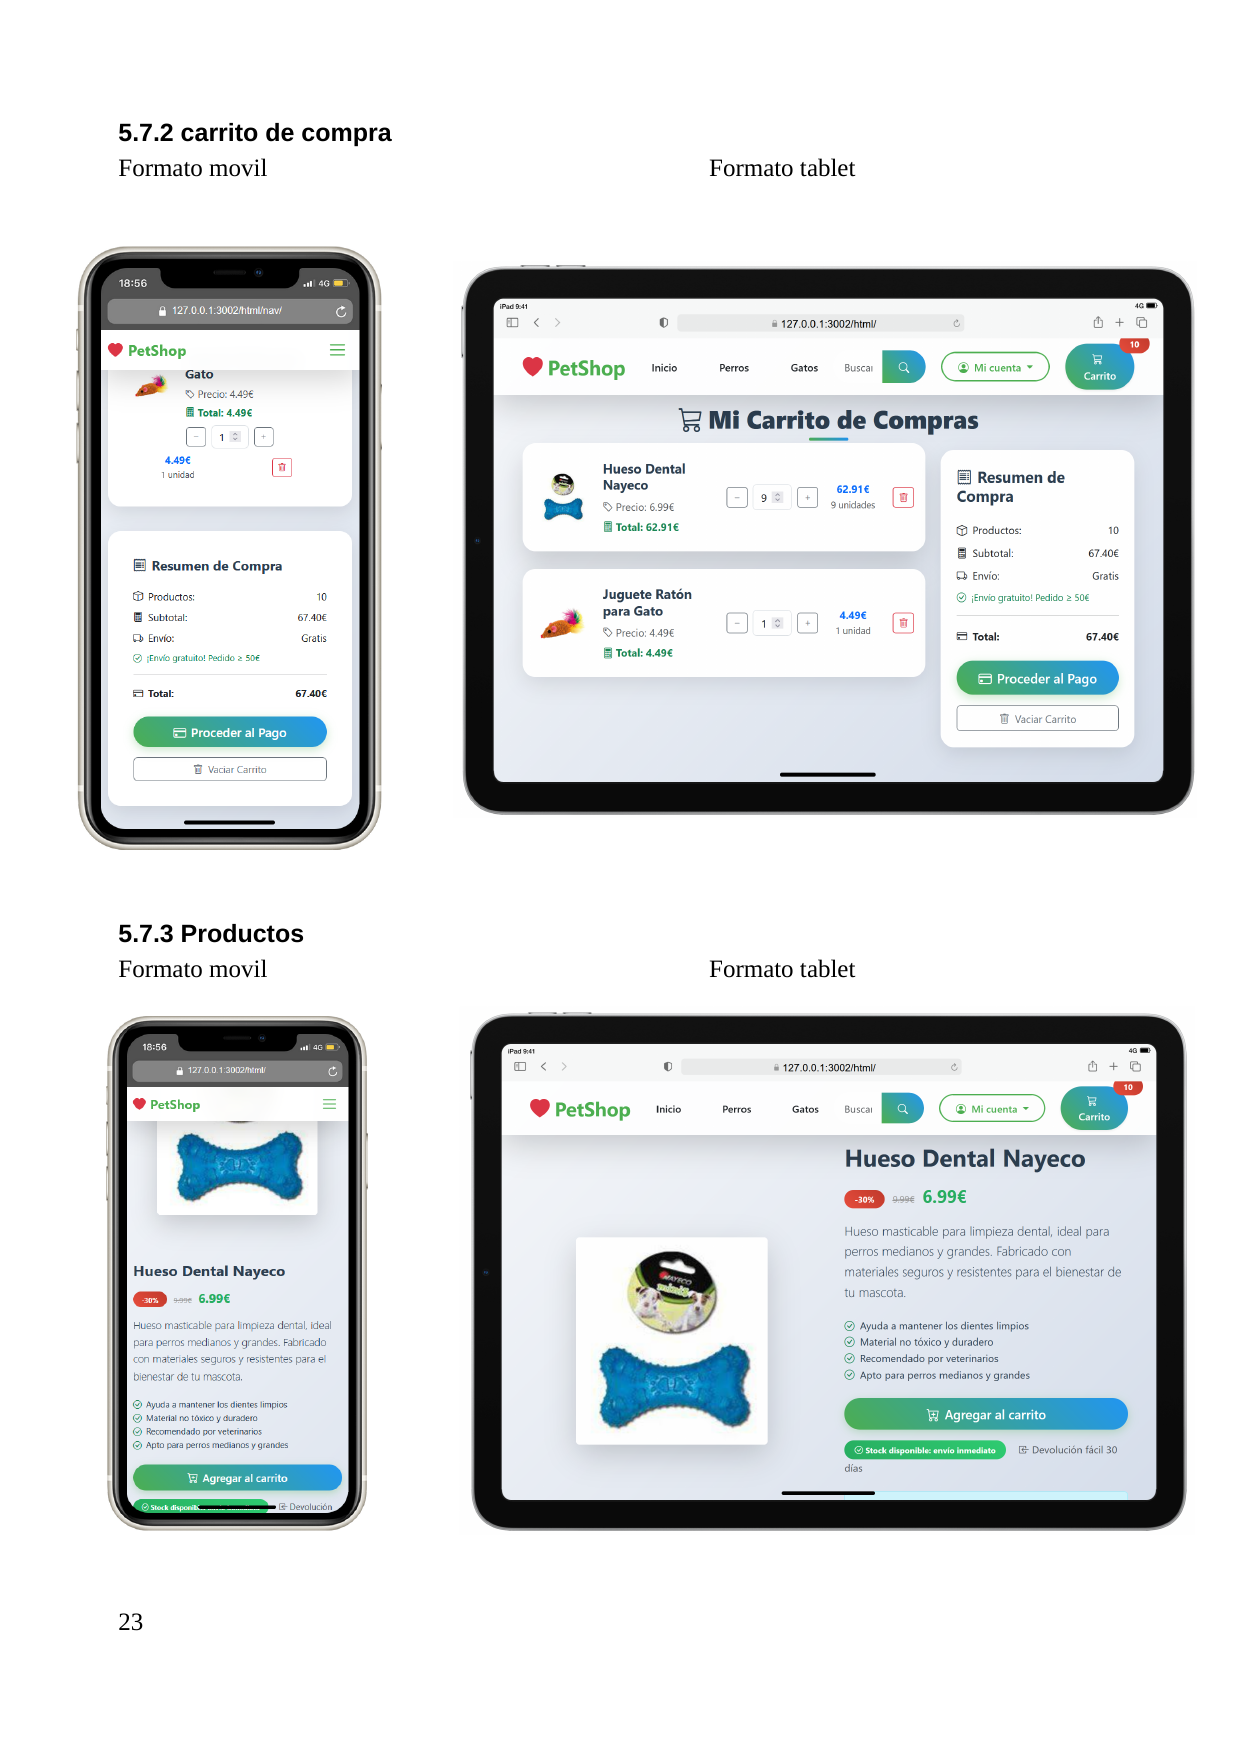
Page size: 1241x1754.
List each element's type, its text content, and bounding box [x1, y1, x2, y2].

subtitle 5.7.3 Productos [118, 919, 1122, 948]
text Formato movil Formato tablet [118, 153, 1122, 182]
picture [69, 241, 386, 859]
picture [93, 1008, 388, 1533]
picture [452, 261, 1197, 818]
text Formato movil Formato tablet [118, 954, 1122, 983]
subtitle 5.7.2 carrito de compra [118, 118, 1122, 147]
picture [459, 1006, 1195, 1535]
